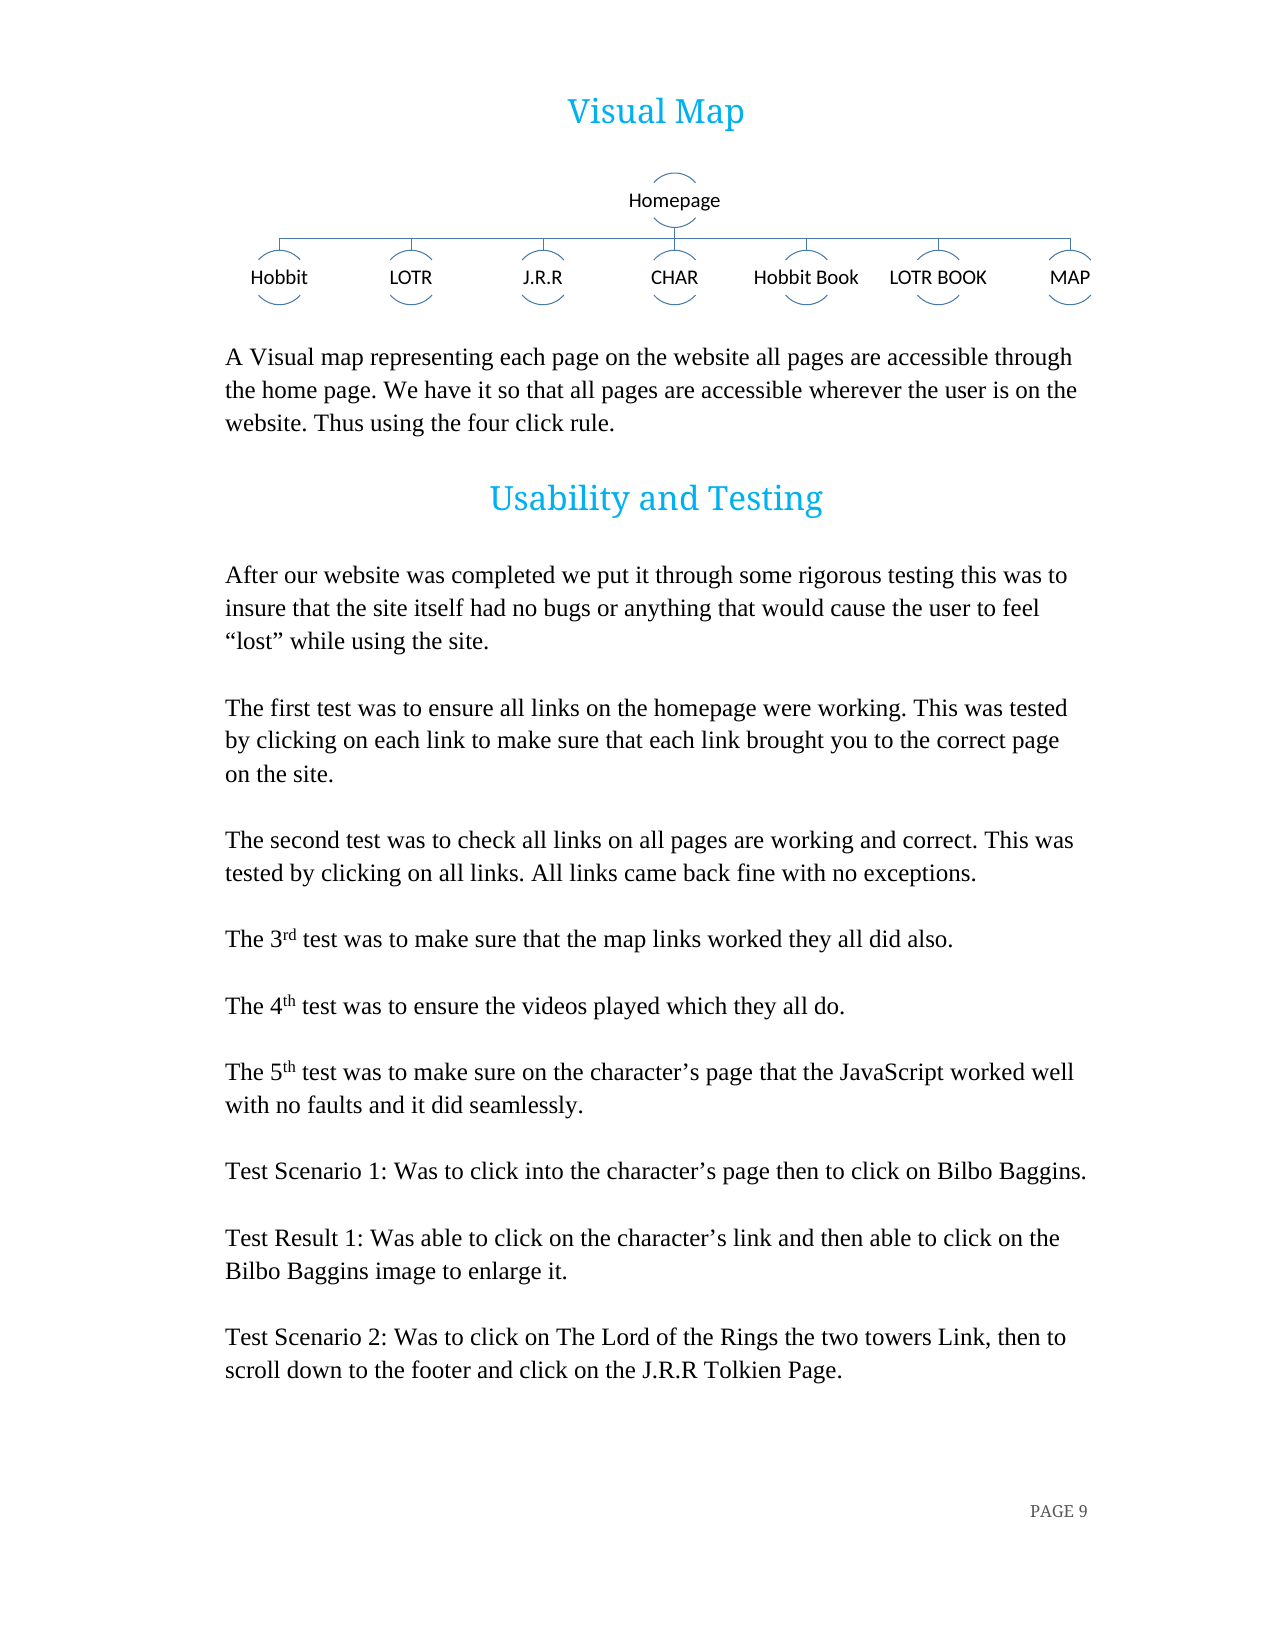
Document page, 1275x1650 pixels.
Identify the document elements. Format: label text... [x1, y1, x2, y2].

text Test Result 1: Was able to click on the character’s link and then able to click on the Bilbo Baggins image to enlarge it. [225, 1223, 1087, 1284]
text Visual Map [225, 87, 1087, 133]
text The second test was to check all links on all pages are working and correct. This was tested by clicking on all links. All links came back fine with no exceptions. [225, 825, 1087, 887]
text The 5th test was to make sure on the character’s page that the JavaScript worked well with no faults and it did seamlessly. [225, 1057, 1087, 1119]
text A Visual map representing each page on the website all pages are accessible through the home page. We have it so that all pages are accessible wherever the user is on the website. Thus using the four click rule. [225, 342, 1087, 437]
text The 3rd test was to make sure that the map links worked they all did also. [225, 924, 1087, 953]
text Test Scenario 1: Was to click into the character’s page then to click on Bilbo Baggins. [225, 1156, 1087, 1185]
text Test Scenario 2: Was to click on The Lord of the Rings the two towers Link, then to scroll down to the footer and click on the J.R.R Tolkien Page. [225, 1322, 1087, 1384]
text Usability and Testing [225, 475, 1087, 520]
text The 4th test was to ensure the videos played which they all do. [225, 991, 1087, 1019]
text The first test was to ensure all links on the homepage were working. This was tested by clicking on each link to make sure that each link brought you to the correct page on the site. [225, 693, 1087, 787]
text After our website was completed we put it through some rigorous testing this was to insure that the site itself had no bugs or anything that would cause the user to feel “lost” while using the site. [225, 560, 1087, 655]
